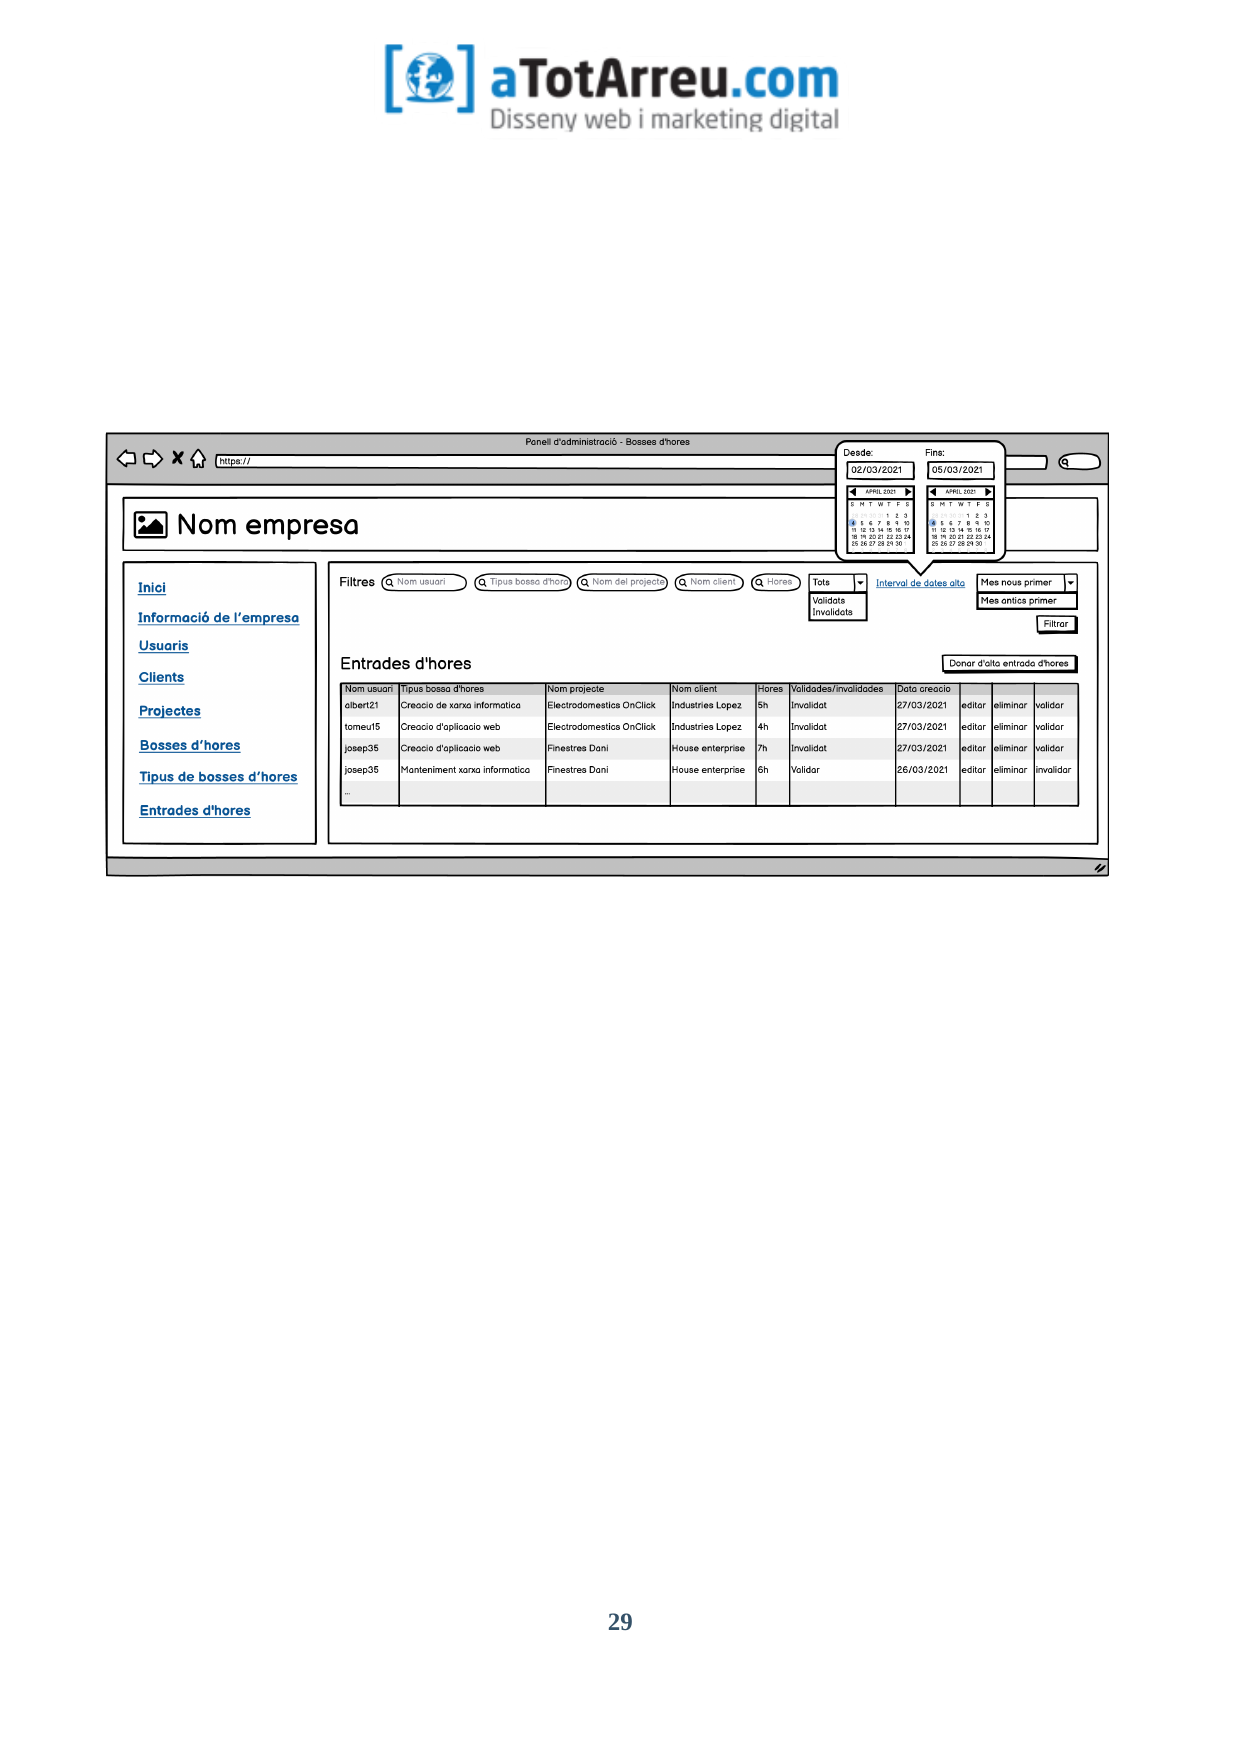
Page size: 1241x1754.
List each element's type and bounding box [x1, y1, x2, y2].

picture [356, 37, 873, 141]
picture [105, 432, 1109, 877]
